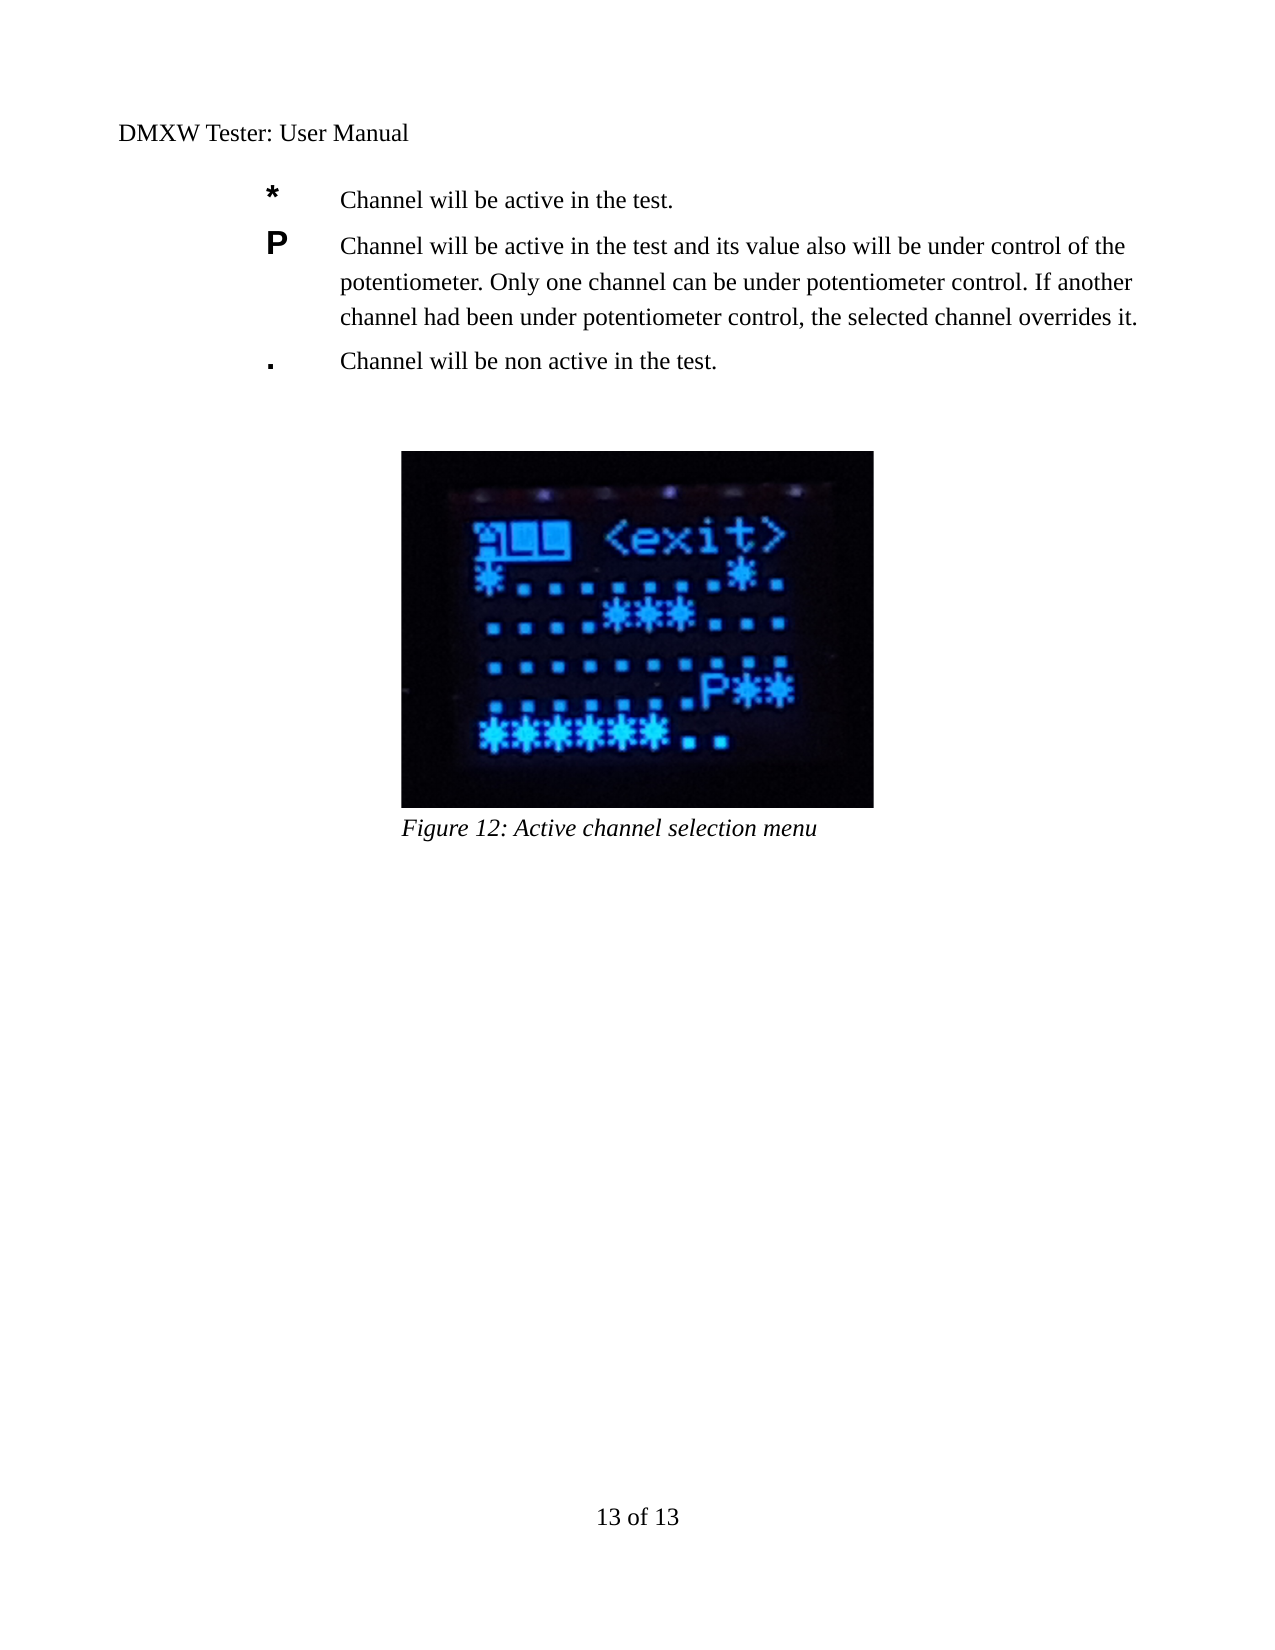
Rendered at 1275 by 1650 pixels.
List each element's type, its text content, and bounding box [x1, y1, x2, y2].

text [401, 841, 874, 869]
picture [599, 543, 679, 684]
text * Channel will be active in the test. P Channel will be active in the test and its value also will be under control of the potentiometer. Only one channel can be under potentiometer control. If another channel had been under potentiometer control, the selected channel overrides it. . Channel will be non active in the test. [266, 177, 1157, 377]
text Figure 12: Active channel selection menu [401, 451, 874, 841]
